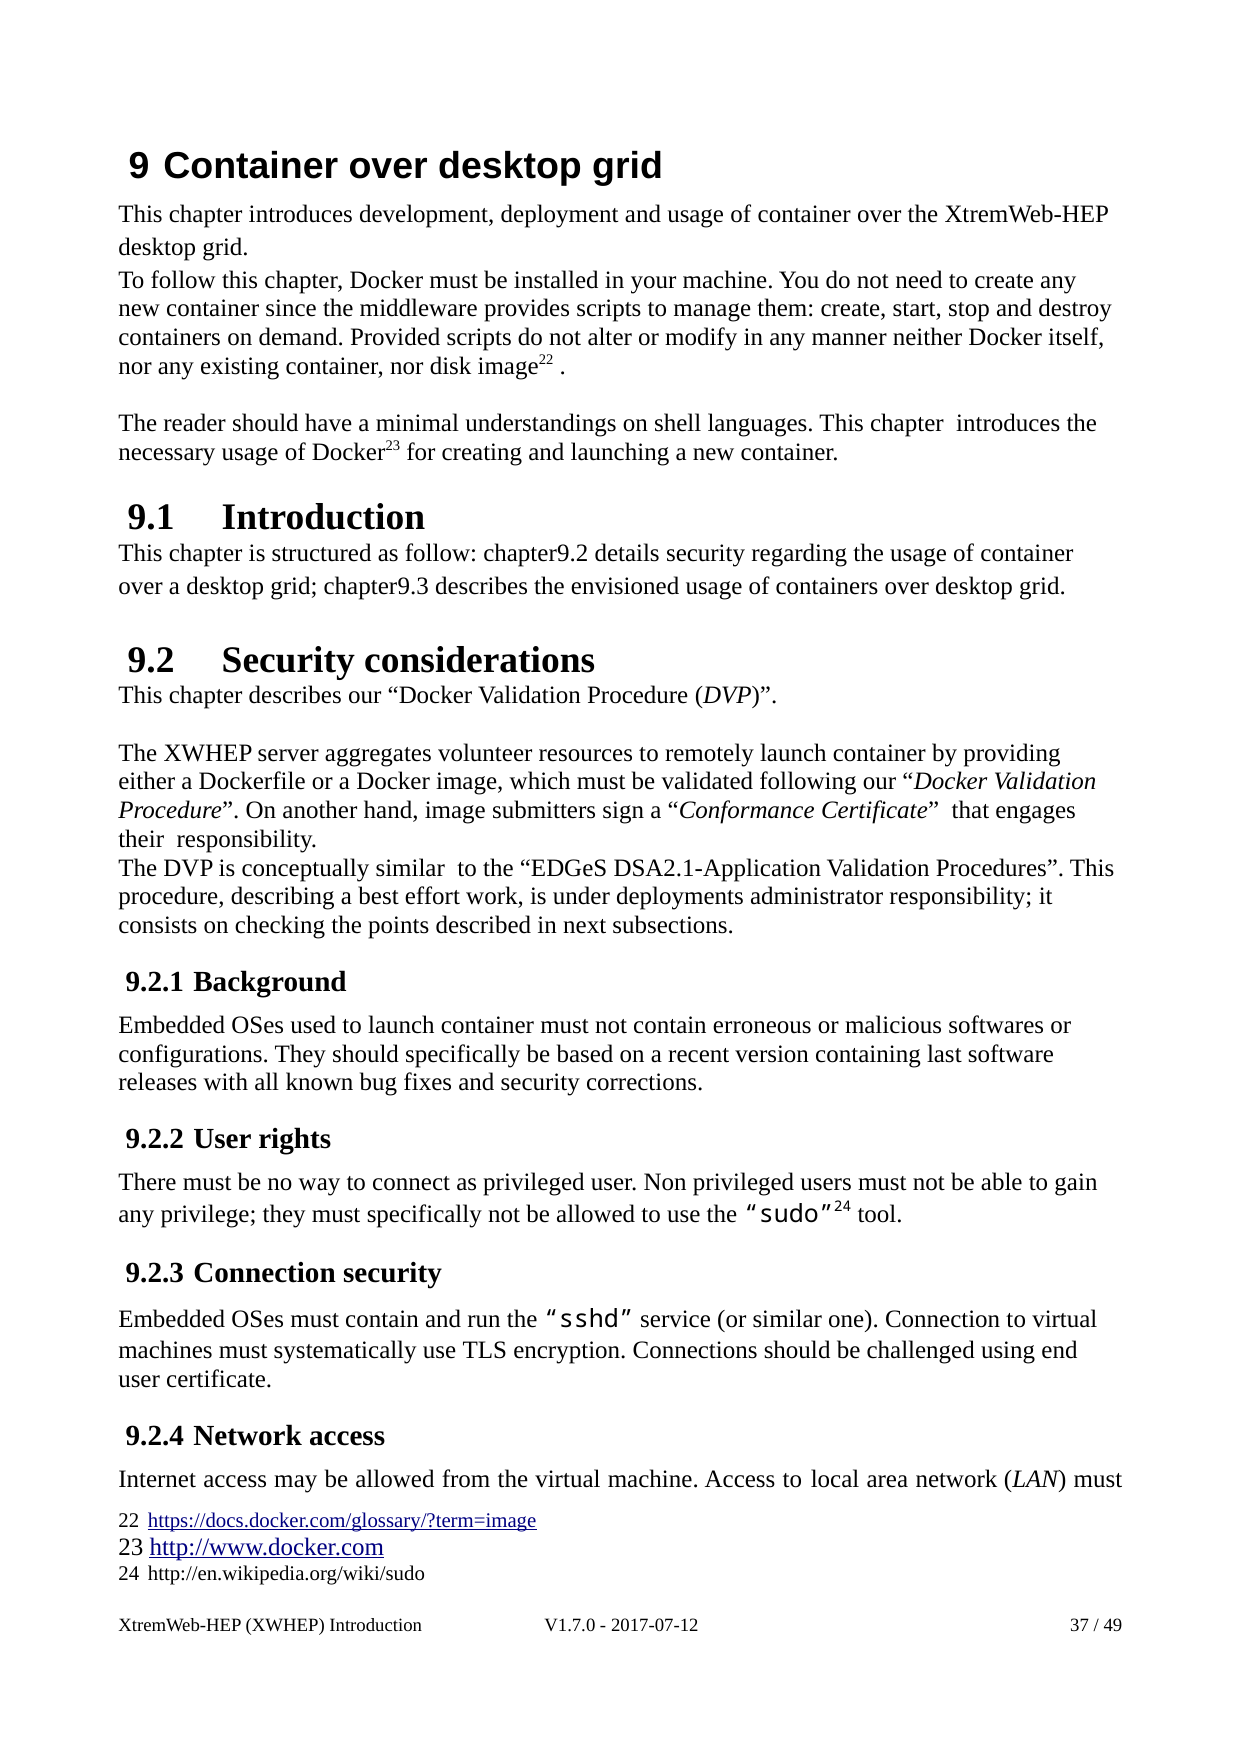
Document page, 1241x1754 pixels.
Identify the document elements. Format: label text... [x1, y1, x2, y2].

subtitle Network access [118, 1418, 1122, 1451]
subtitle Container over desktop grid [118, 143, 1122, 186]
text http://en.wikipedia.org/wiki/sudo [118, 1561, 1122, 1585]
text The DVP is conceptually similar to the “EDGeS DSA2.1-Application Validation Procedures”. This procedure, describing a best effort work, is under deployments administrator responsibility; it consists on checking the points described in next subsections. [118, 853, 1122, 939]
text https://docs.docker.com/glossary/?term=image [118, 1508, 1122, 1532]
text There must be no way to connect as privileged user. Non privileged users must not be able to gain any privilege; they must specifically not be allowed to use the “sudo” tool. [118, 1167, 1122, 1230]
text Internet access may be allowed from the virtual machine. Access to local area network (LAN) must [118, 1464, 1122, 1492]
subtitle User rights [118, 1121, 1122, 1155]
subtitle Connection security [118, 1255, 1122, 1288]
subtitle Background [118, 964, 1122, 997]
text The XWHEP server aggregates volunteer resources to remotely launch container by providing either a Dockerfile or a Docker image, which must be validated following our “Docker Validation Procedure”. On another hand, image submitters sign a “Conformance Certificate” that engages their responsibility. [118, 738, 1122, 853]
text This chapter introduces development, deployment and usage of container over the XtremWeb-HEP desktop grid. [118, 199, 1122, 261]
text This chapter describes our “Docker Validation Procedure (DVP)”. [118, 680, 1122, 709]
text To follow this chapter, Docker must be installed in your machine. You do not need to create any new container since the middleware provides scripts to manage them: create, start, stop and destroy containers on demand. Provided scripts do not alter or modify in any manner neither Docker itself, nor any existing container, nor disk image . [118, 265, 1122, 380]
text Embedded OSes must contain and run the “sshd” service (or similar one). Connection to virtual machines must systematically use TLS encryption. Connections should be challenged using end user certificate. [118, 1301, 1122, 1393]
subtitle Introduction [118, 495, 1122, 538]
text This chapter is structured as follow: chapter9.2 details security regarding the usage of container over a desktop grid; chapter9.3 describes the envisioned usage of containers over desktop grid. [118, 538, 1122, 600]
text The reader should have a minimal understandings on shell languages. This chapter introduces the necessary usage of Docker for creating and launching a new container. [118, 408, 1122, 466]
text Embedded OSes used to launch container must not contain erroneous or malicious softwares or configurations. They should specifically be based on a recent version containing last software releases with all known bug fixes and security corrections. [118, 1010, 1122, 1096]
subtitle Security considerations [118, 637, 1122, 680]
text http://www.docker.com [118, 1532, 1122, 1561]
